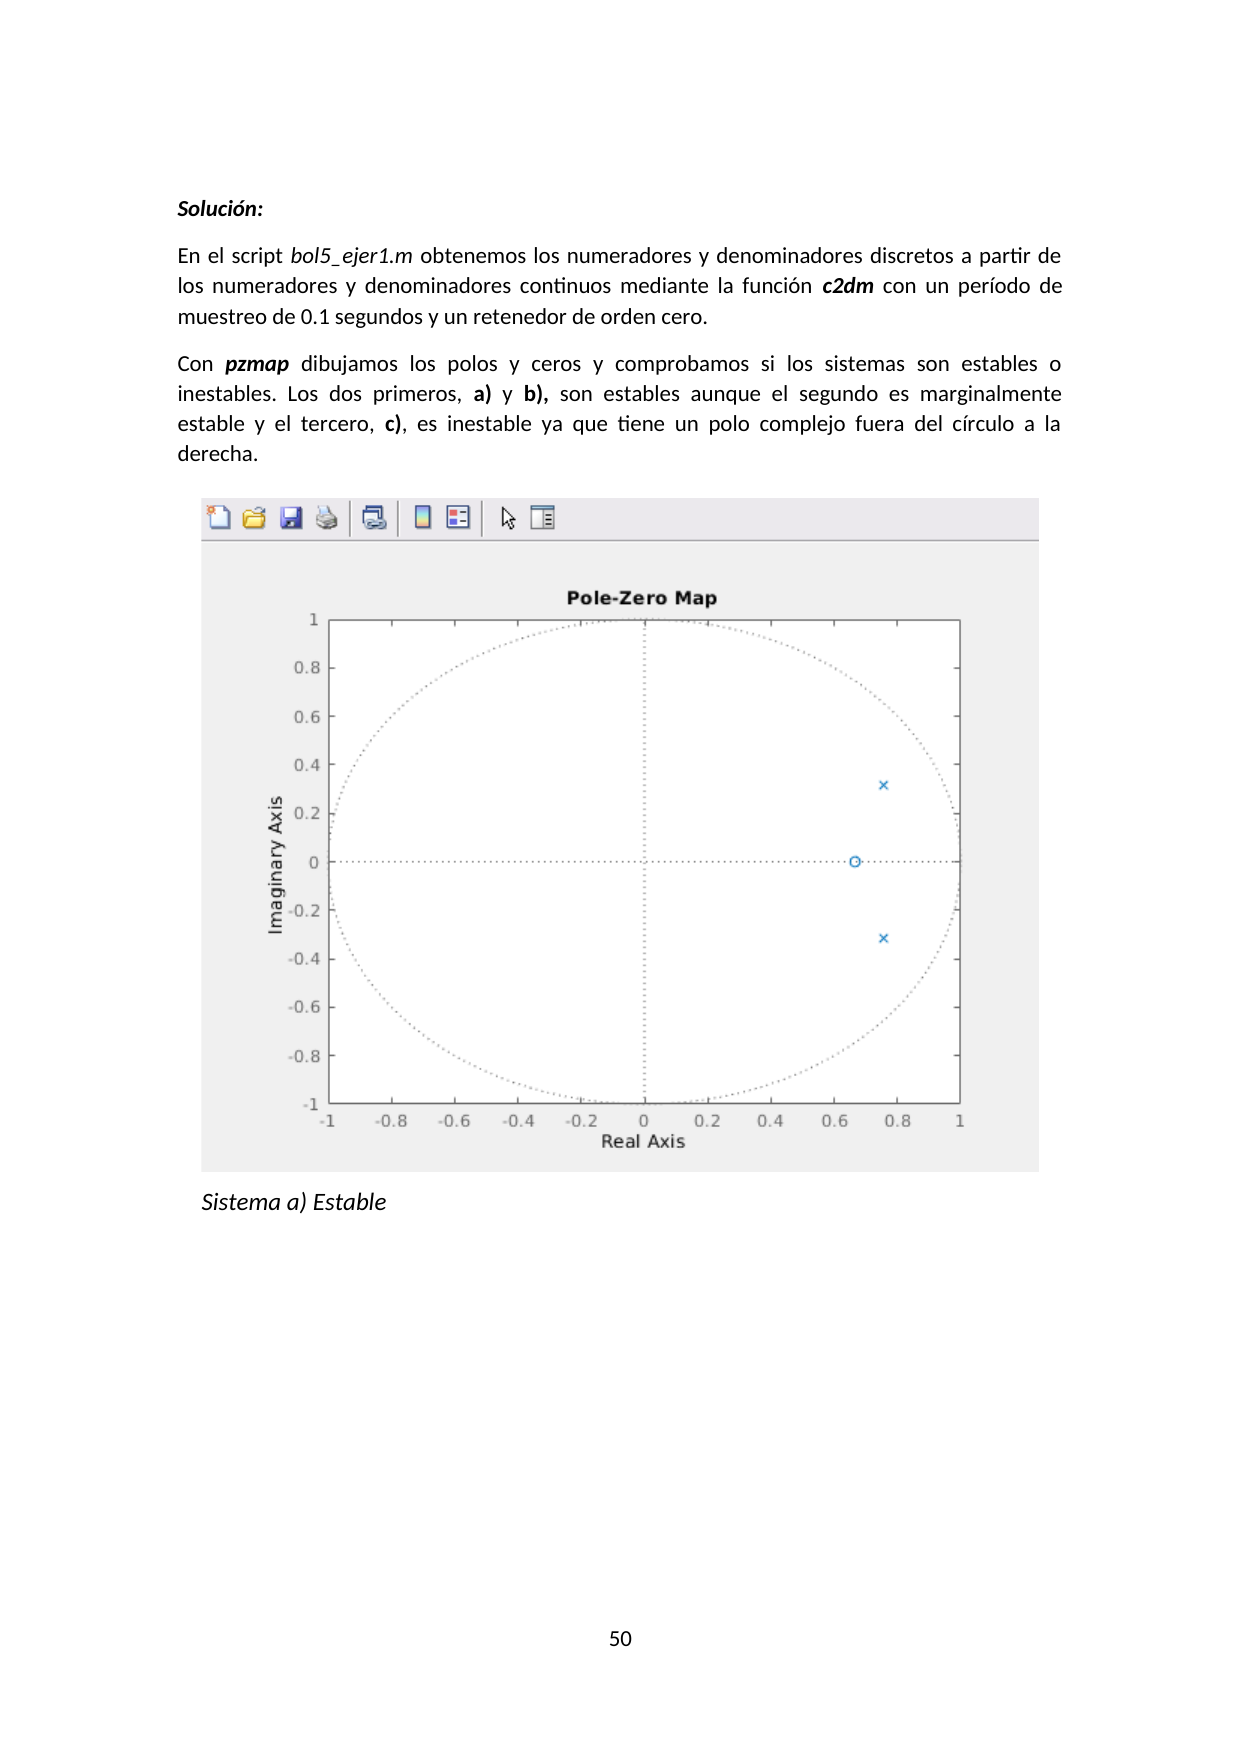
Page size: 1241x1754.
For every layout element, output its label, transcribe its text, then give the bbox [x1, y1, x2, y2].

text Solución: [177, 194, 1063, 222]
text Sistema a) Estable [201, 1172, 1039, 1217]
text Con pzmap dibujamos los polos y ceros y comprobamos si los sistemas son estables o inestables. Los dos primeros, a) y b), son estables aunque el segundo es marginalmente estable y el tercero, c), es inestable ya que tiene un polo complejo fuera del círculo a la derecha. [177, 349, 1063, 467]
text En el script bol5_ejer1.m obtenemos los numeradores y denominadores discretos a partir de los numeradores y denominadores continuos mediante la función c2dm con un período de muestreo de 0.1 segundos y un retenedor de orden cero. [177, 241, 1063, 330]
picture [201, 498, 1039, 1172]
